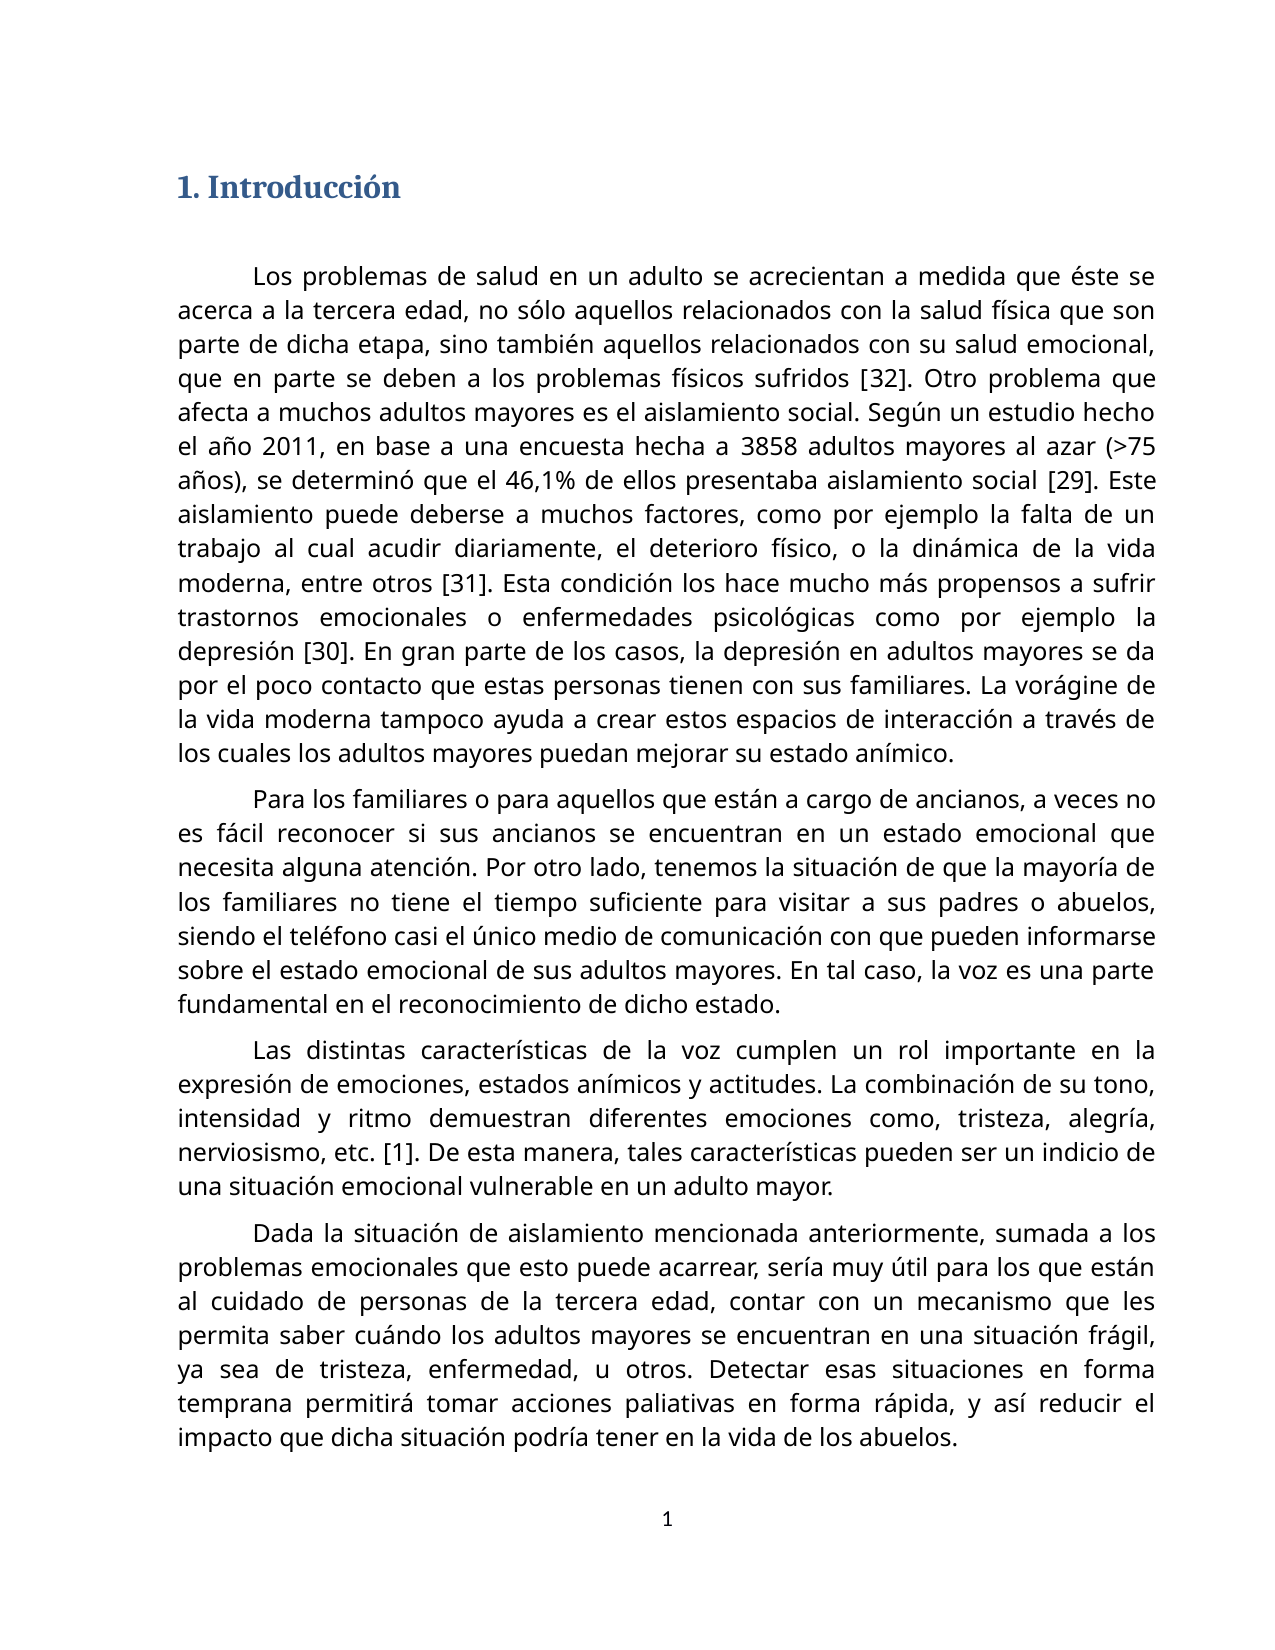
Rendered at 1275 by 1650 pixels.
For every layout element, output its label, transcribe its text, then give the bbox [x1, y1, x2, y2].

text Dada la situación de aislamiento mencionada anteriormente, sumada a los problemas emocionales que esto puede acarrear, sería muy útil para los que están al cuidado de personas de la tercera edad, contar con un mecanismo que les permita saber cuándo los adultos mayores se encuentran en una situación frágil, ya sea de tristeza, enfermedad, u otros. Detectar esas situaciones en forma temprana permitirá tomar acciones paliativas en forma rápida, y así reducir el impacto que dicha situación podría tener en la vida de los abuelos. [177, 1216, 1157, 1454]
subtitle 1. Introducción [177, 168, 1157, 206]
text Los problemas de salud en un adulto se acrecientan a medida que éste se acerca a la tercera edad, no sólo aquellos relacionados con la salud física que son parte de dicha etapa, sino también aquellos relacionados con su salud emocional, que en parte se deben a los problemas físicos sufridos [32]. Otro problema que afecta a muchos adultos mayores es el aislamiento social. Según un estudio hecho el año 2011, en base a una encuesta hecha a 3858 adultos mayores al azar (>75 años), se determinó que el 46,1% de ellos presentaba aislamiento social [29]. Este aislamiento puede deberse a muchos factores, como por ejemplo la falta de un trabajo al cual acudir diariamente, el deterioro físico, o la dinámica de la vida moderna, entre otros [31]. Esta condición los hace mucho más propensos a sufrir trastornos emocionales o enfermedades psicológicas como por ejemplo la depresión [30]. En gran parte de los casos, la depresión en adultos mayores se da por el poco contacto que estas personas tienen con sus familiares. La vorágine de la vida moderna tampoco ayuda a crear estos espacios de interacción a través de los cuales los adultos mayores puedan mejorar su estado anímico. [177, 259, 1157, 769]
text Las distintas características de la voz cumplen un rol importante en la expresión de emociones, estados anímicos y actitudes. La combinación de su tono, intensidad y ritmo demuestran diferentes emociones como, tristeza, alegría, nerviosismo, etc. [1]. De esta manera, tales características pueden ser un indicio de una situación emocional vulnerable en un adulto mayor. [177, 1033, 1157, 1203]
text Para los familiares o para aquellos que están a cargo de ancianos, a veces no es fácil reconocer si sus ancianos se encuentran en un estado emocional que necesita alguna atención. Por otro lado, tenemos la situación de que la mayoría de los familiares no tiene el tiempo suficiente para visitar a sus padres o abuelos, siendo el teléfono casi el único medio de comunicación con que pueden informarse sobre el estado emocional de sus adultos mayores. En tal caso, la voz es una parte fundamental en el reconocimiento de dicho estado. [177, 782, 1157, 1020]
